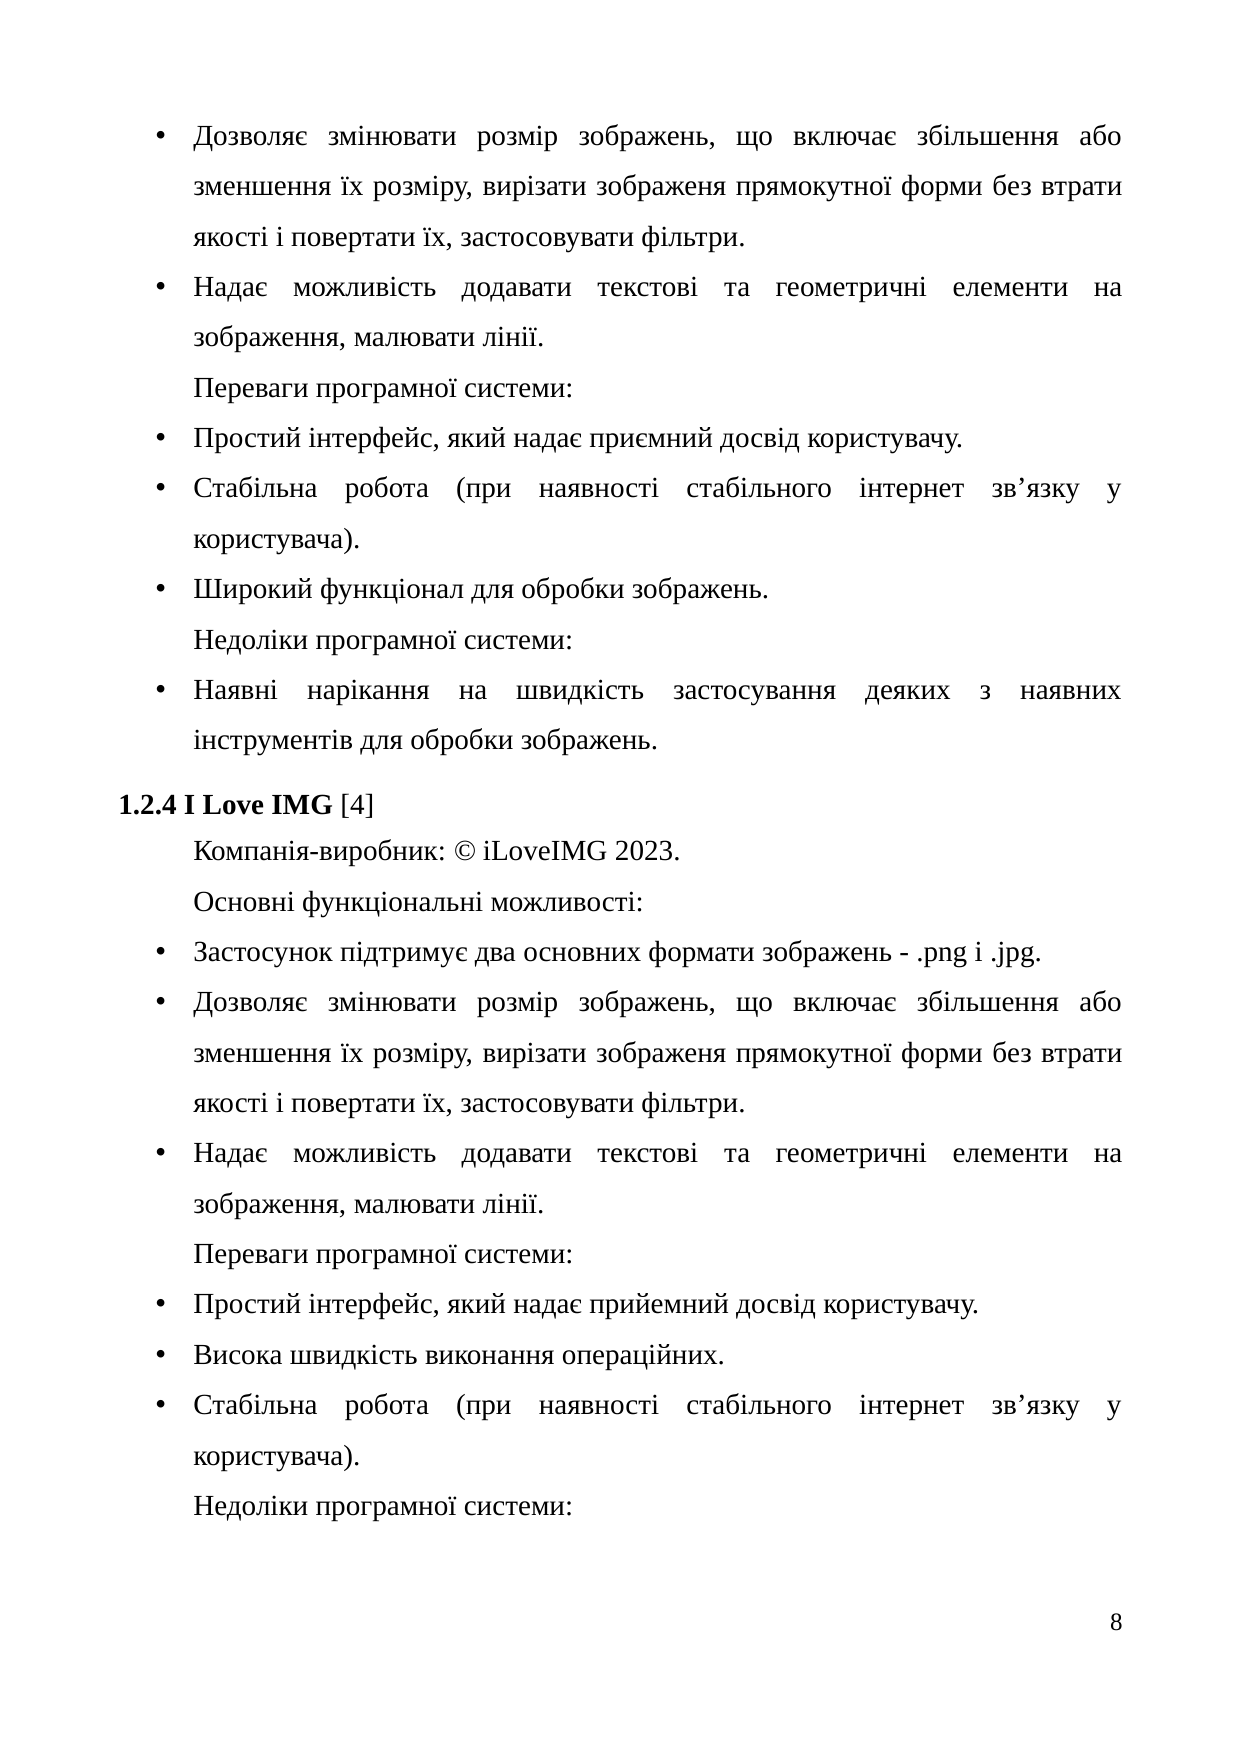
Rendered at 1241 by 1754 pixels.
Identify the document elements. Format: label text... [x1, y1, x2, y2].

text Переваги програмної системи: [118, 1236, 1122, 1270]
list Дозволяє змінювати розмір зображень, що включає збільшення або зменшення їх розміру, вирізати зображеня прямокутної форми без втрати якості і повертати їх, застосовувати фільтри. [156, 984, 1122, 1119]
subtitle 1.2.4 I Love IMG [4] [118, 787, 1122, 821]
list Наявні нарікання на швидкість застосування деяких з наявних інструментів для обробки зображень. [156, 672, 1122, 756]
list Надає можливість додавати текстові та геометричні елементи на зображення, малювати лінії. [156, 269, 1122, 353]
text Компанія-виробник: © iLoveIMG 2023. [118, 833, 1122, 867]
list Стабільна робота (при наявності стабільного інтернет зв’язку у користувача). [156, 471, 1122, 554]
list Надає можливість додавати текстові та геометричні елементи на зображення, малювати лінії. [156, 1136, 1122, 1219]
list Стабільна робота (при наявності стабільного інтернет зв’язку у користувача). [156, 1387, 1122, 1471]
list Широкий функціонал для обробки зображень. [156, 571, 1122, 605]
text Переваги програмної системи: [118, 370, 1122, 403]
list Застосунок підтримує два основних формати зображень - .png і .jpg. [156, 934, 1122, 968]
list Простий інтерфейс, який надає приємний досвід користувачу. [156, 420, 1122, 454]
list Простий інтерфейс, який надає прийемний досвід користувачу. [156, 1287, 1122, 1320]
list Висока швидкість виконання операційних. [156, 1337, 1122, 1371]
text Недоліки програмної системи: [118, 1488, 1122, 1522]
text Основні функціональні можливості: [118, 884, 1122, 917]
text Недоліки програмної системи: [118, 622, 1122, 655]
list Дозволяє змінювати розмір зображень, що включає збільшення або зменшення їх розміру, вирізати зображеня прямокутної форми без втрати якості і повертати їх, застосовувати фільтри. [156, 118, 1122, 252]
